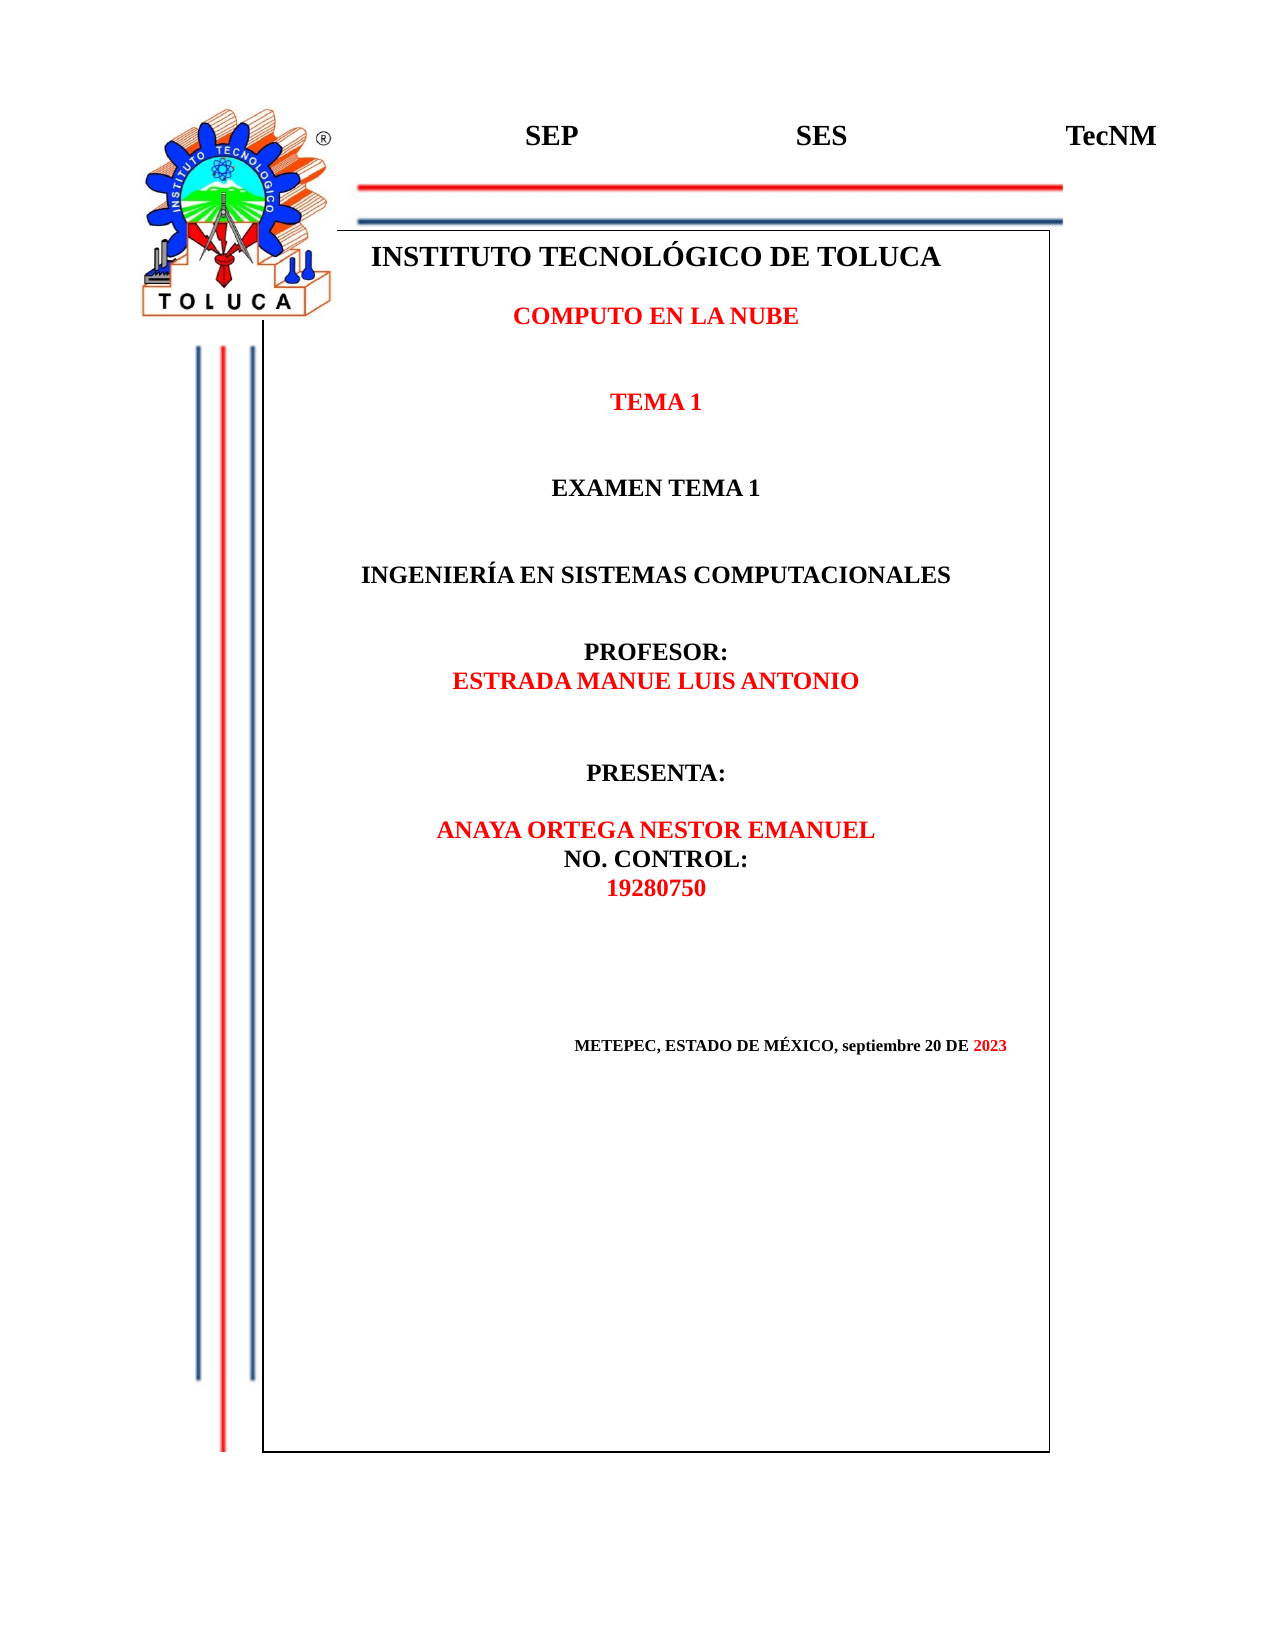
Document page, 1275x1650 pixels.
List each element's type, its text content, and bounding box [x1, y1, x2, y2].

text SEP SES TecNM [337, 118, 1157, 152]
text ESTRADA MANUE LUIS ANTONIO [278, 666, 1033, 695]
text EXAMEN TEMA 1 [278, 473, 1033, 502]
text METEPEC, ESTADO DE MÉXICO, septiembre 20 DE 2023 [278, 1036, 1006, 1055]
text COMPUTO EN LA NUBE [278, 301, 1033, 330]
text TEMA 1 [278, 387, 1033, 416]
text NO. CONTROL: [278, 844, 1033, 873]
text INGENIERÍA EN SISTEMAS COMPUTACIONALES [278, 560, 1033, 588]
text ANAYA ORTEGA NESTOR EMANUEL [278, 816, 1033, 844]
text INSTITUTO TECNOLÓGICO DE TOLUCA [337, 239, 1033, 272]
text [118, 118, 136, 152]
text PRESENTA: [278, 758, 1033, 787]
text PROFESOR: [278, 637, 1033, 666]
text 19280750 [278, 873, 1033, 902]
